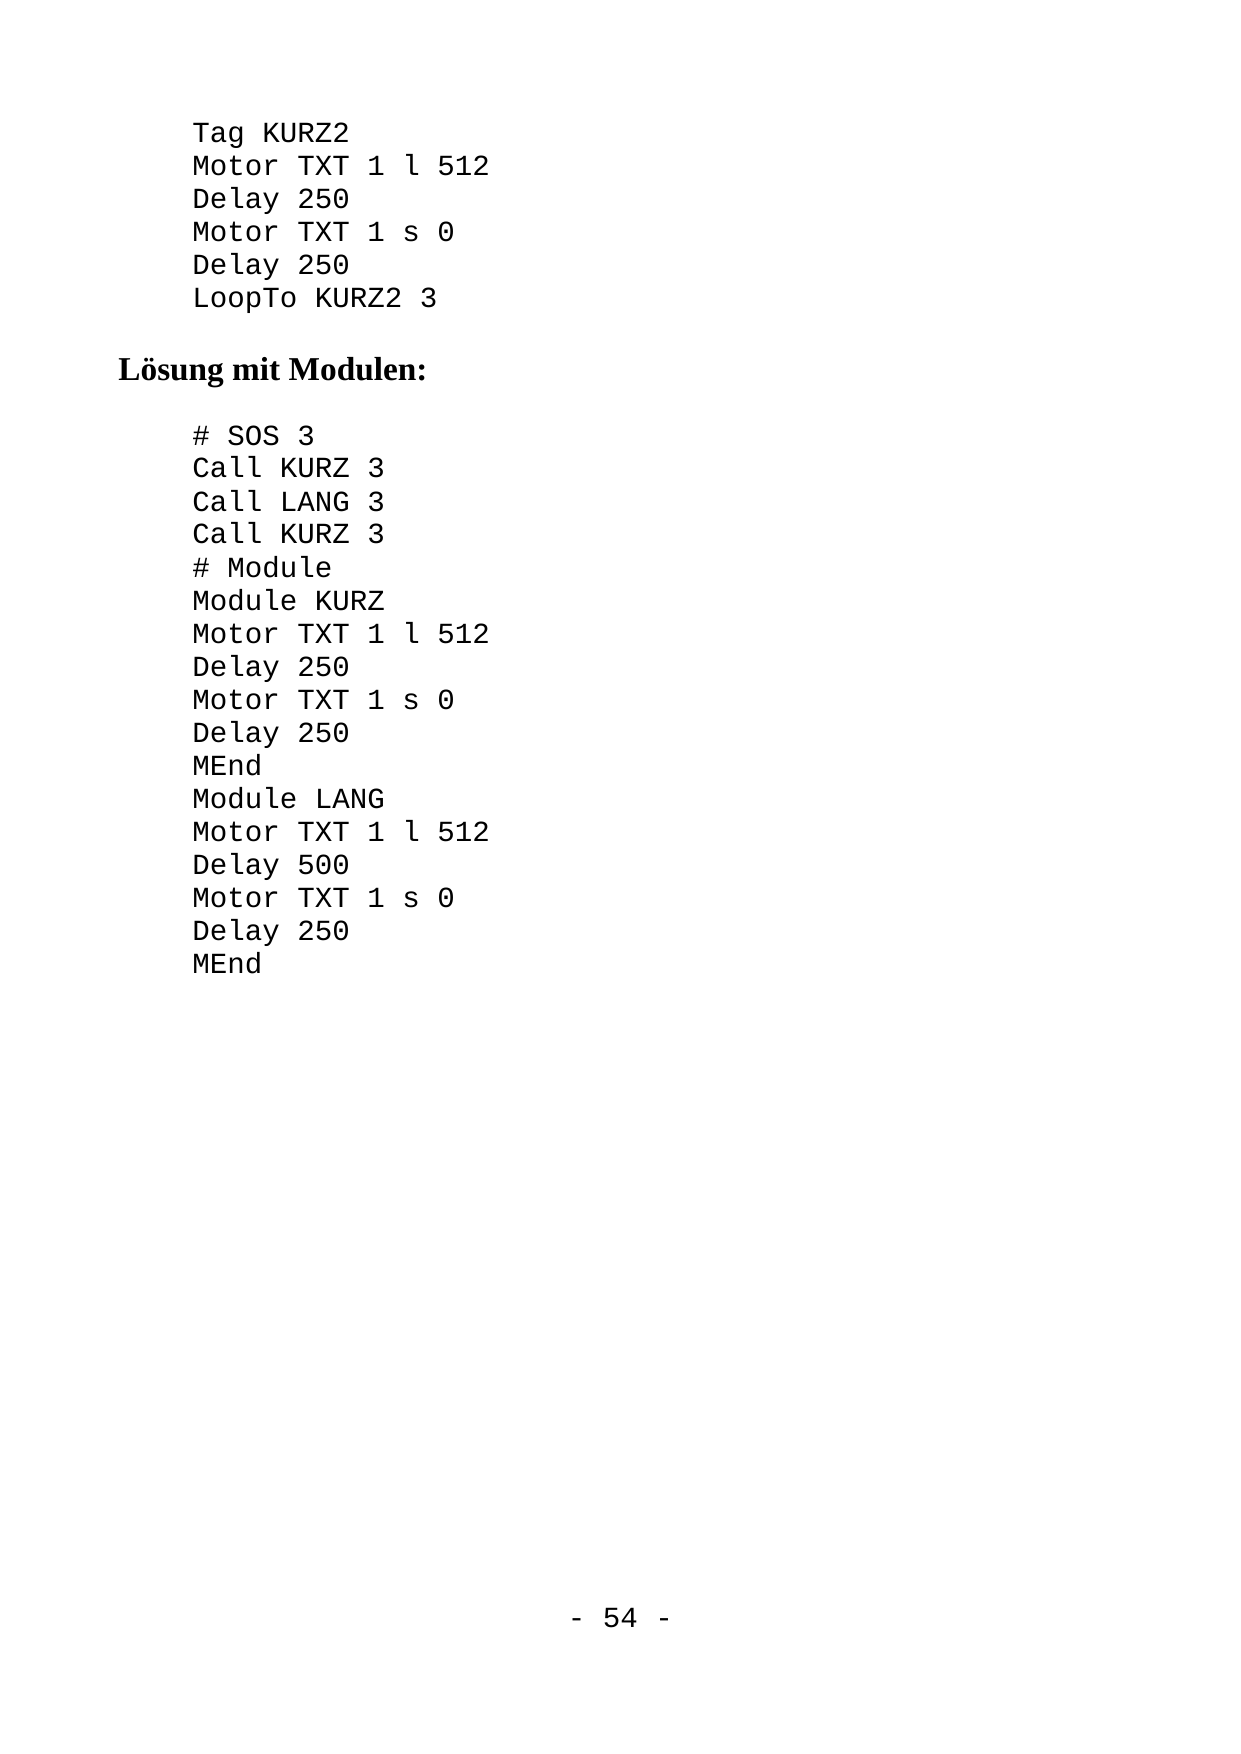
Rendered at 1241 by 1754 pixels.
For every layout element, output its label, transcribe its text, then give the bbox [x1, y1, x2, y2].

text Motor TXT 1 s 0 [118, 685, 1122, 718]
text Motor TXT 1 s 0 [118, 883, 1122, 916]
text LoopTo KURZ2 3 [118, 283, 1122, 316]
text Tag KURZ2 [118, 118, 1122, 151]
text Motor TXT 1 s 0 [118, 217, 1122, 250]
text Delay 250 [118, 652, 1122, 685]
text Call LANG 3 [118, 487, 1122, 520]
text MEnd [118, 751, 1122, 784]
text Module KURZ [118, 586, 1122, 619]
text Module LANG [118, 784, 1122, 817]
text Motor TXT 1 l 512 [118, 817, 1122, 850]
text Motor TXT 1 l 512 [118, 619, 1122, 652]
text # Module [118, 553, 1122, 586]
text Delay 250 [118, 250, 1122, 283]
text Delay 250 [118, 718, 1122, 751]
text Motor TXT 1 l 512 [118, 151, 1122, 184]
text Call KURZ 3 [118, 520, 1122, 553]
text Lösung mit Modulen: [118, 349, 1122, 388]
text Delay 250 [118, 184, 1122, 217]
text Call KURZ 3 [118, 454, 1122, 487]
text Delay 500 [118, 850, 1122, 883]
text # SOS 3 [118, 421, 1122, 454]
text Delay 250 [118, 916, 1122, 949]
text MEnd [118, 949, 1122, 982]
